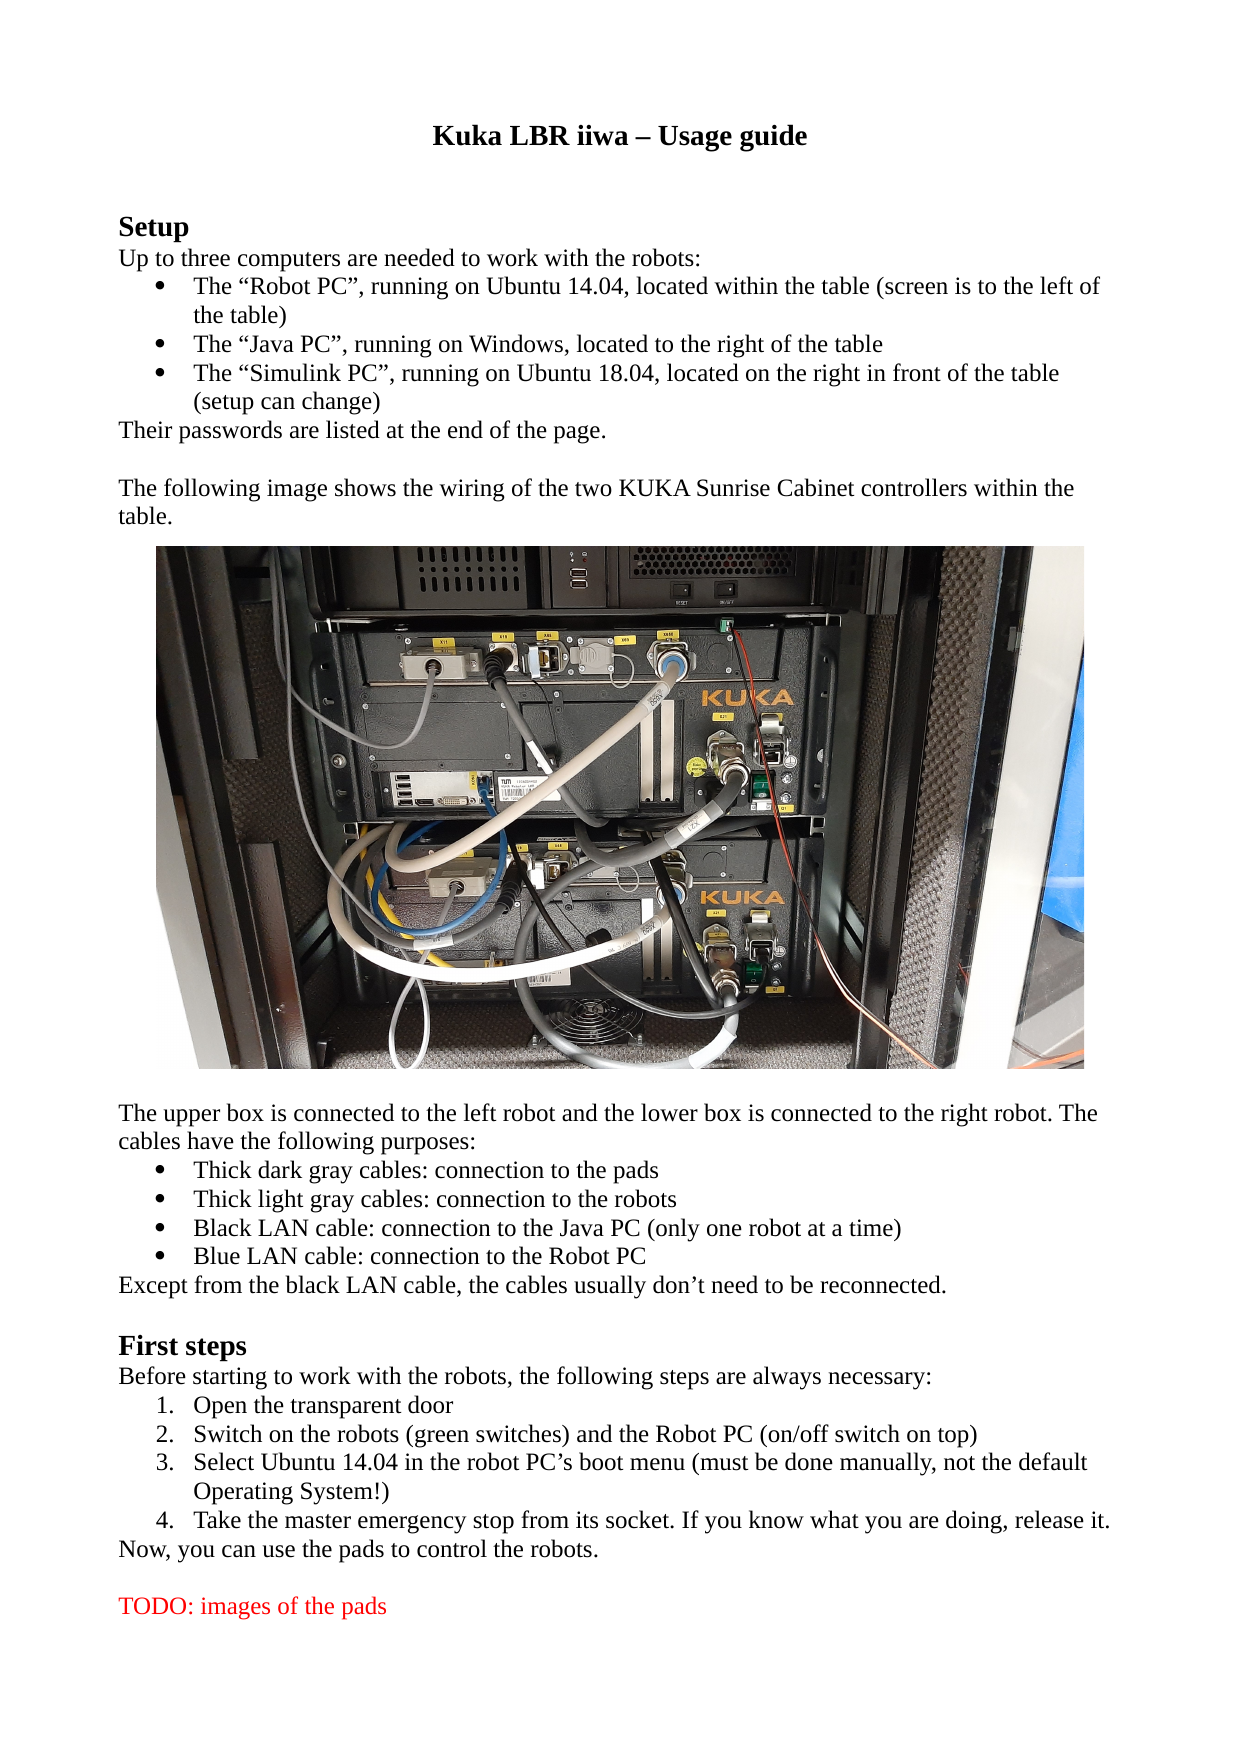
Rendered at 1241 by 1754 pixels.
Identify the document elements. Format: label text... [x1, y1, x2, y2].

text Setup [118, 209, 1122, 243]
list Open the transparent door [156, 1390, 1122, 1419]
list Take the master emergency stop from its socket. If you know what you are doing, release it. [156, 1505, 1122, 1534]
text Except from the black LAN cable, the cables usually don’t need to be reconnected. [118, 1270, 1122, 1299]
text TODO: images of the pads [118, 1591, 1122, 1620]
list Blue LAN cable: connection to the Robot PC [156, 1241, 1122, 1270]
list Select Ubuntu 14.04 in the robot PC’s boot menu (must be done manually, not the default Operating System!) [156, 1447, 1122, 1505]
text Their passwords are listed at the end of the page. [118, 415, 1122, 444]
text Now, you can use the pads to control the robots. [118, 1534, 1122, 1562]
list The “Java PC”, running on Windows, located to the right of the table [156, 329, 1122, 358]
text Kuka LBR iiwa – Usage guide [118, 118, 1122, 152]
list The “Robot PC”, running on Ubuntu 14.04, located within the table (screen is to the left of the table) [156, 271, 1122, 329]
list Thick dark gray cables: connection to the pads [156, 1155, 1122, 1184]
text The following image shows the wiring of the two KUKA Sunrise Cabinet controllers within the table. [118, 473, 1122, 530]
text Up to three computers are needed to work with the robots: [118, 243, 1122, 271]
list The “Simulink PC”, running on Ubuntu 18.04, located on the right in front of the table (setup can change) [156, 358, 1122, 415]
list Thick light gray cables: connection to the robots [156, 1184, 1122, 1213]
list Switch on the robots (green switches) and the Robot PC (on/off switch on top) [156, 1419, 1122, 1447]
list Black LAN cable: connection to the Java PC (only one robot at a time) [156, 1213, 1122, 1241]
text Before starting to work with the robots, the following steps are always necessary: [118, 1361, 1122, 1390]
text First steps [118, 1328, 1122, 1361]
text The upper box is connected to the left robot and the lower box is connected to the right robot. The cables have the following purposes: [118, 1098, 1122, 1155]
